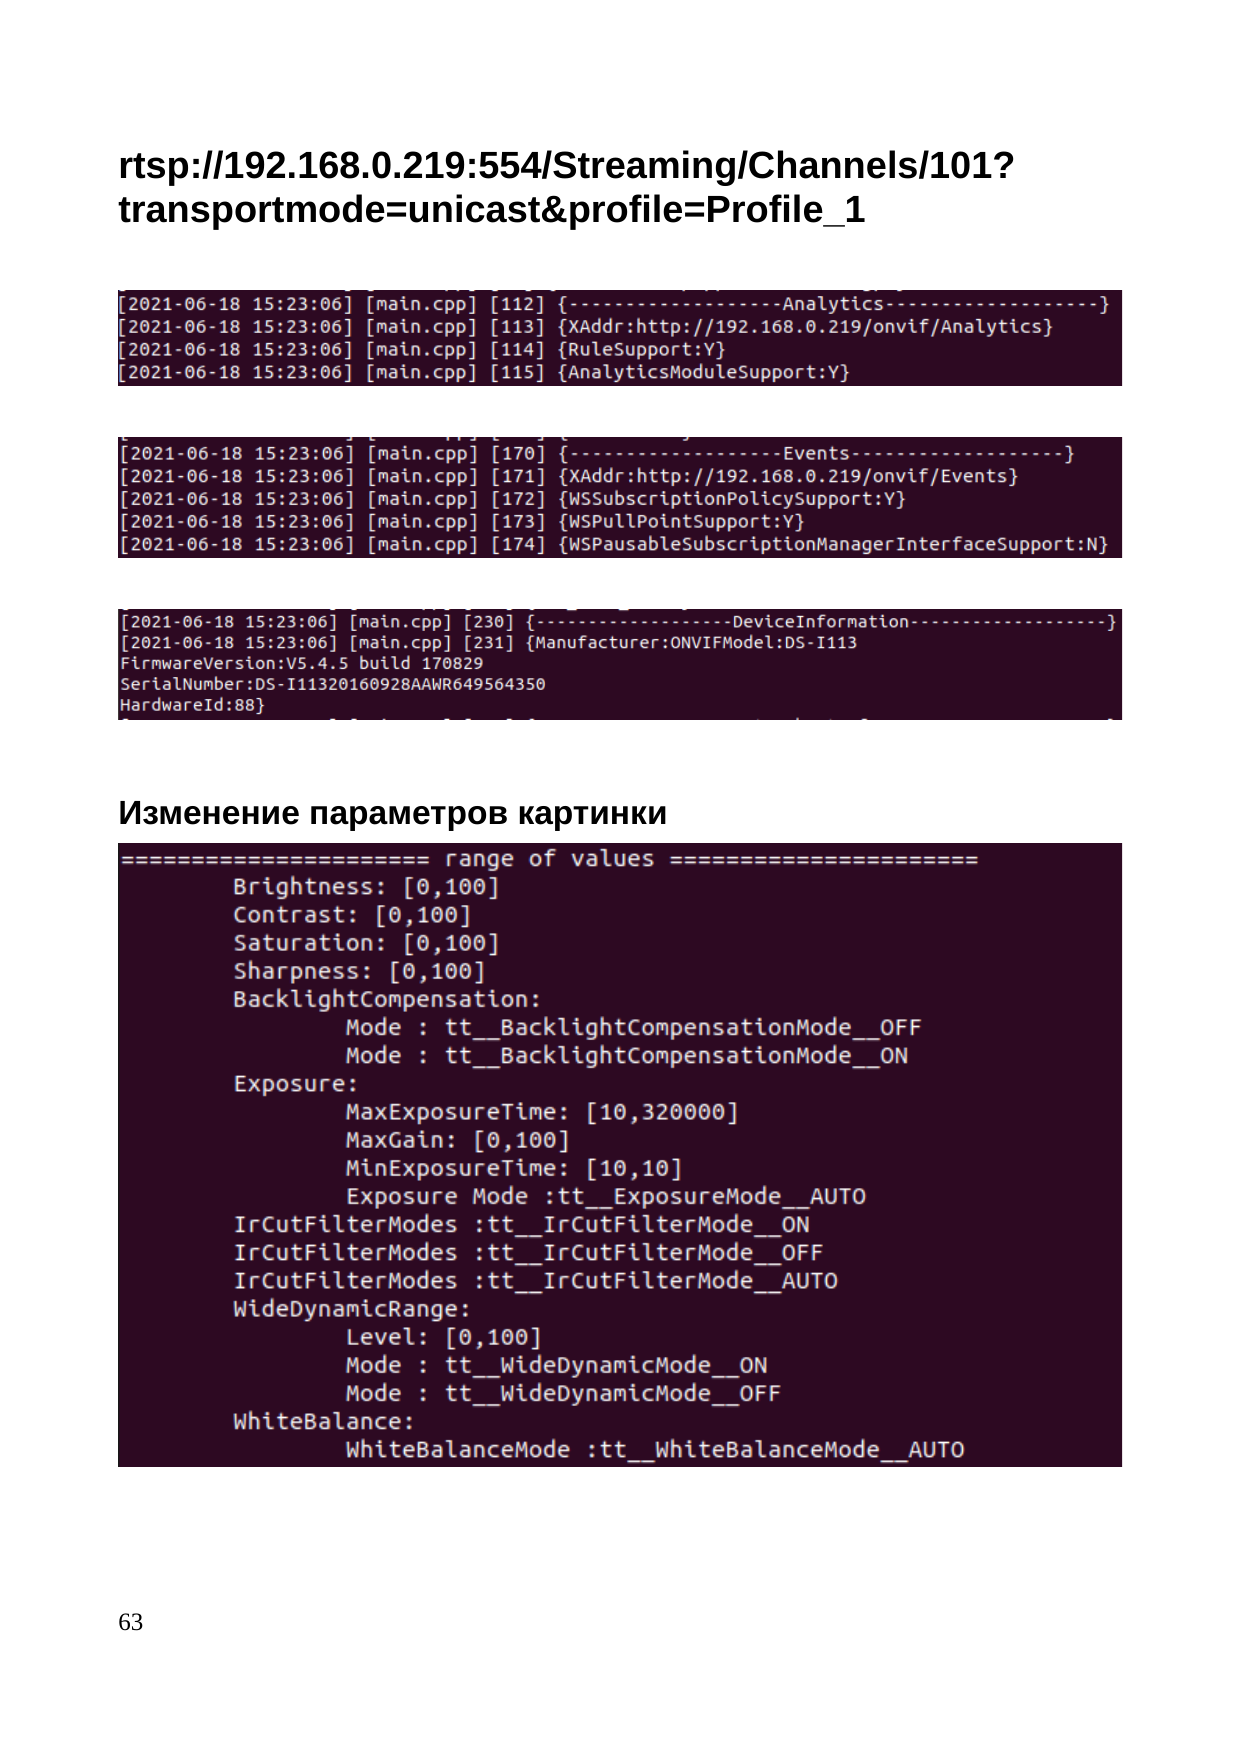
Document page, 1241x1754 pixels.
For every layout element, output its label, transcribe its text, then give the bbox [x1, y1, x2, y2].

picture [118, 290, 1123, 386]
picture [118, 843, 1123, 1467]
subtitle rtsp://192.168.0.219:554/Streaming/Channels/101?transportmode=unicast&profile=Profile_1 [118, 143, 1122, 230]
picture [118, 609, 1123, 720]
picture [118, 437, 1123, 558]
subtitle Изменение параметров картинки [118, 793, 1122, 831]
